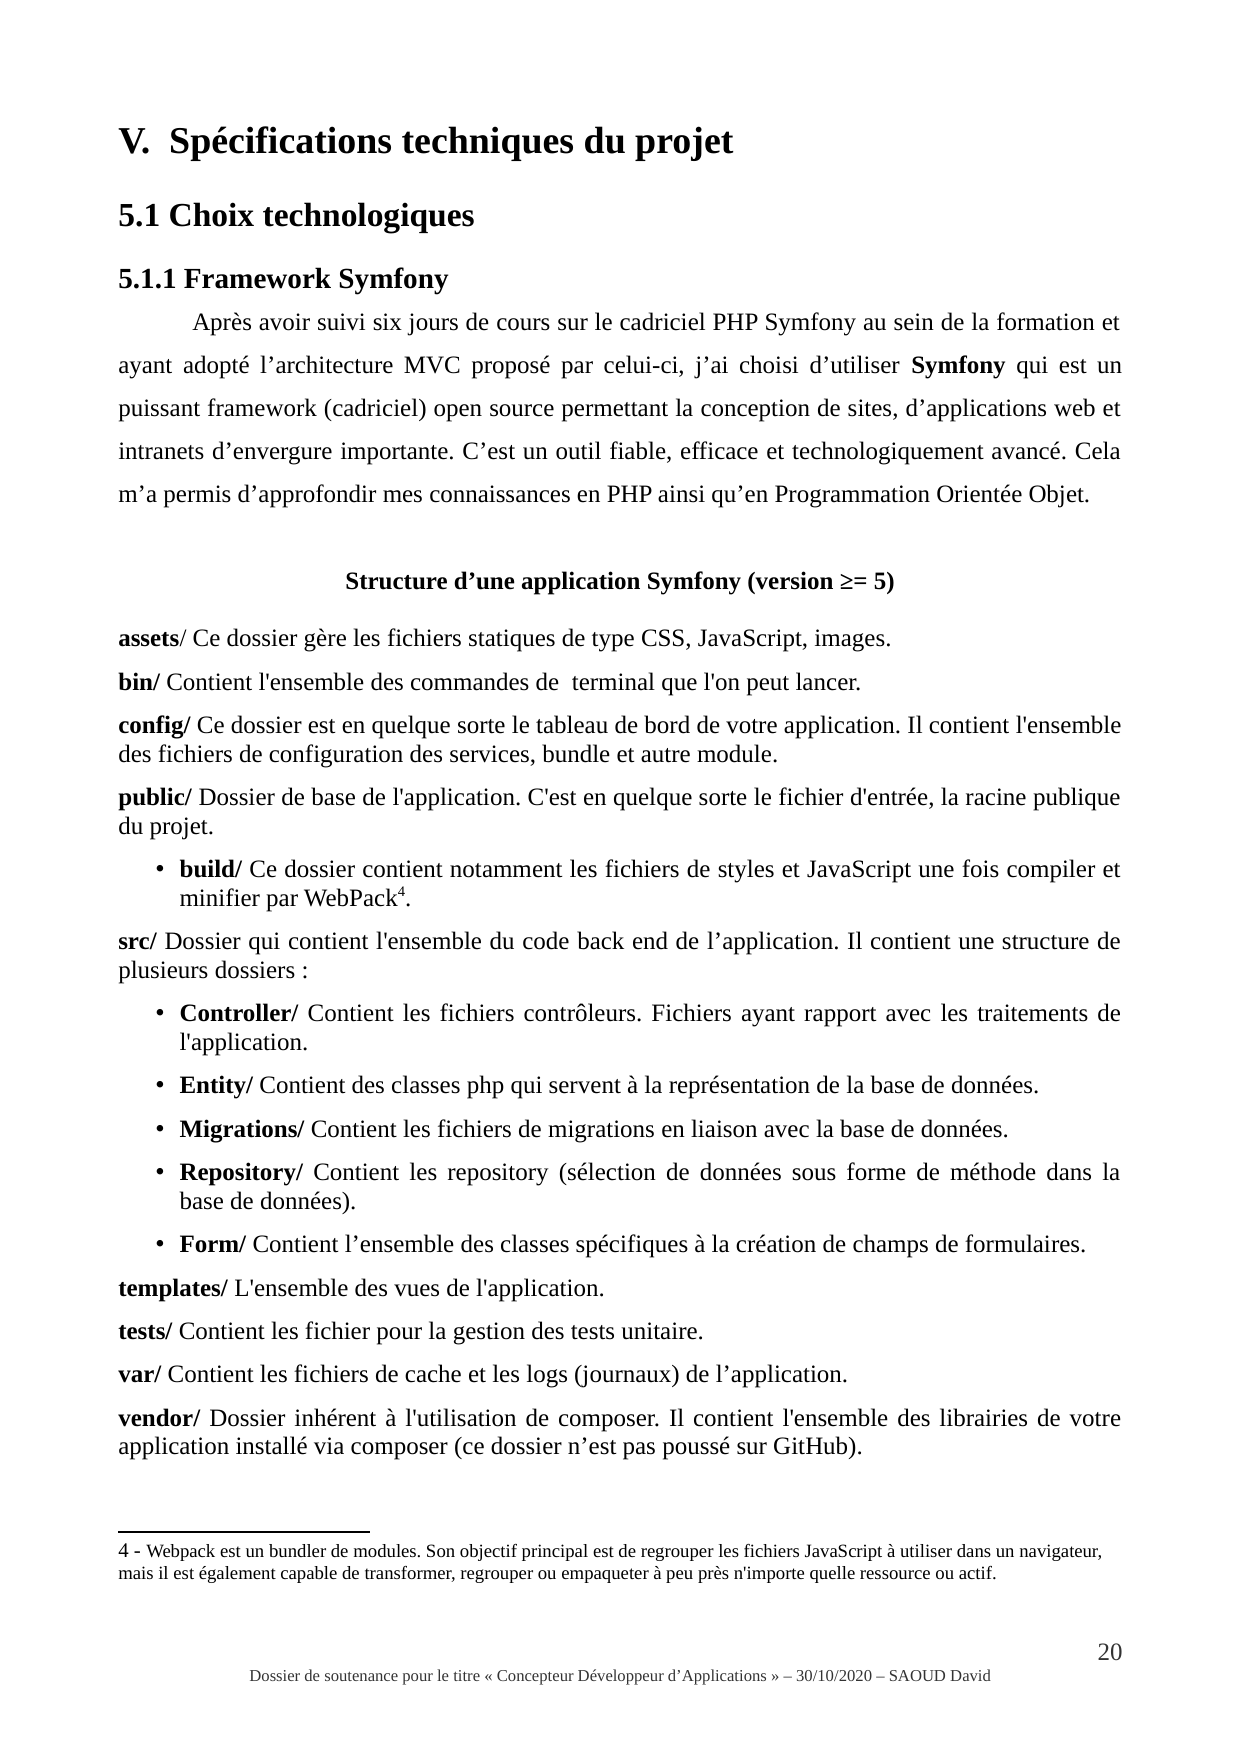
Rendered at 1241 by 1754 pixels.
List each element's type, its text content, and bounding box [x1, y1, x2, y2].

text assets/ Ce dossier gère les fichiers statiques de type CSS, JavaScript, images. [118, 623, 1122, 652]
list Entity/ Contient des classes php qui servent à la représentation de la base de données. [156, 1071, 1122, 1099]
text public/ Dossier de base de l'application. C'est en quelque sorte le fichier d'entrée, la racine publique du projet. [118, 782, 1122, 840]
list Migrations/ Contient les fichiers de migrations en liaison avec la base de données. [156, 1114, 1122, 1143]
text bin/ Contient l'ensemble des commandes de terminal que l'on peut lancer. [118, 667, 1122, 696]
list - Webpack est un bundler de modules. Son objectif principal est de regrouper les fichiers JavaScript à utiliser dans un navigateur, mais il est également capable de transformer, regrouper ou empaqueter à peu près n'importe quelle ressource ou actif. [118, 1538, 1122, 1584]
text vendor/ Dossier inhérent à l'utilisation de composer. Il contient l'ensemble des librairies de votre application installé via composer (ce dossier n’est pas poussé sur GitHub). [118, 1403, 1122, 1460]
subtitle 5.1 Choix technologiques [118, 195, 1122, 234]
list Form/ Contient l’ensemble des classes spécifiques à la création de champs de formulaires. [156, 1229, 1122, 1258]
text config/ Ce dossier est en quelque sorte le tableau de bord de votre application. Il contient l'ensemble des fichiers de configuration des services, bundle et autre module. [118, 710, 1122, 768]
subtitle V. Spécifications techniques du projet [118, 118, 1122, 162]
text Après avoir suivi six jours de cours sur le cadriciel PHP Symfony au sein de la formation et ayant adopté l’architecture MVC proposé par celui-ci, j’ai choisi d’utiliser Symfony qui est un puissant framework (cadriciel) open source permettant la conception de sites, d’applications web et intranets d’envergure importante. C’est un outil fiable, efficace et technologiquement avancé. Cela m’a permis d’approfondir mes connaissances en PHP ainsi qu’en Programmation Orientée Objet. [118, 307, 1122, 508]
list Repository/ Contient les repository (sélection de données sous forme de méthode dans la base de données). [156, 1157, 1122, 1215]
text src/ Dossier qui contient l'ensemble du code back end de l’application. Il contient une structure de plusieurs dossiers : [118, 926, 1122, 984]
text Structure d’une application Symfony (version ≥= 5) [118, 566, 1122, 594]
text templates/ L'ensemble des vues de l'application. [118, 1273, 1122, 1301]
text tests/ Contient les fichier pour la gestion des tests unitaire. [118, 1316, 1122, 1345]
subtitle 5.1.1 Framework Symfony [118, 261, 1122, 294]
list build/ Ce dossier contient notamment les fichiers de styles et JavaScript une fois compiler et minifier par WebPack. [156, 854, 1122, 912]
text var/ Contient les fichiers de cache et les logs (journaux) de l’application. [118, 1359, 1122, 1388]
list Controller/ Contient les fichiers contrôleurs. Fichiers ayant rapport avec les traitements de l'application. [156, 998, 1122, 1056]
